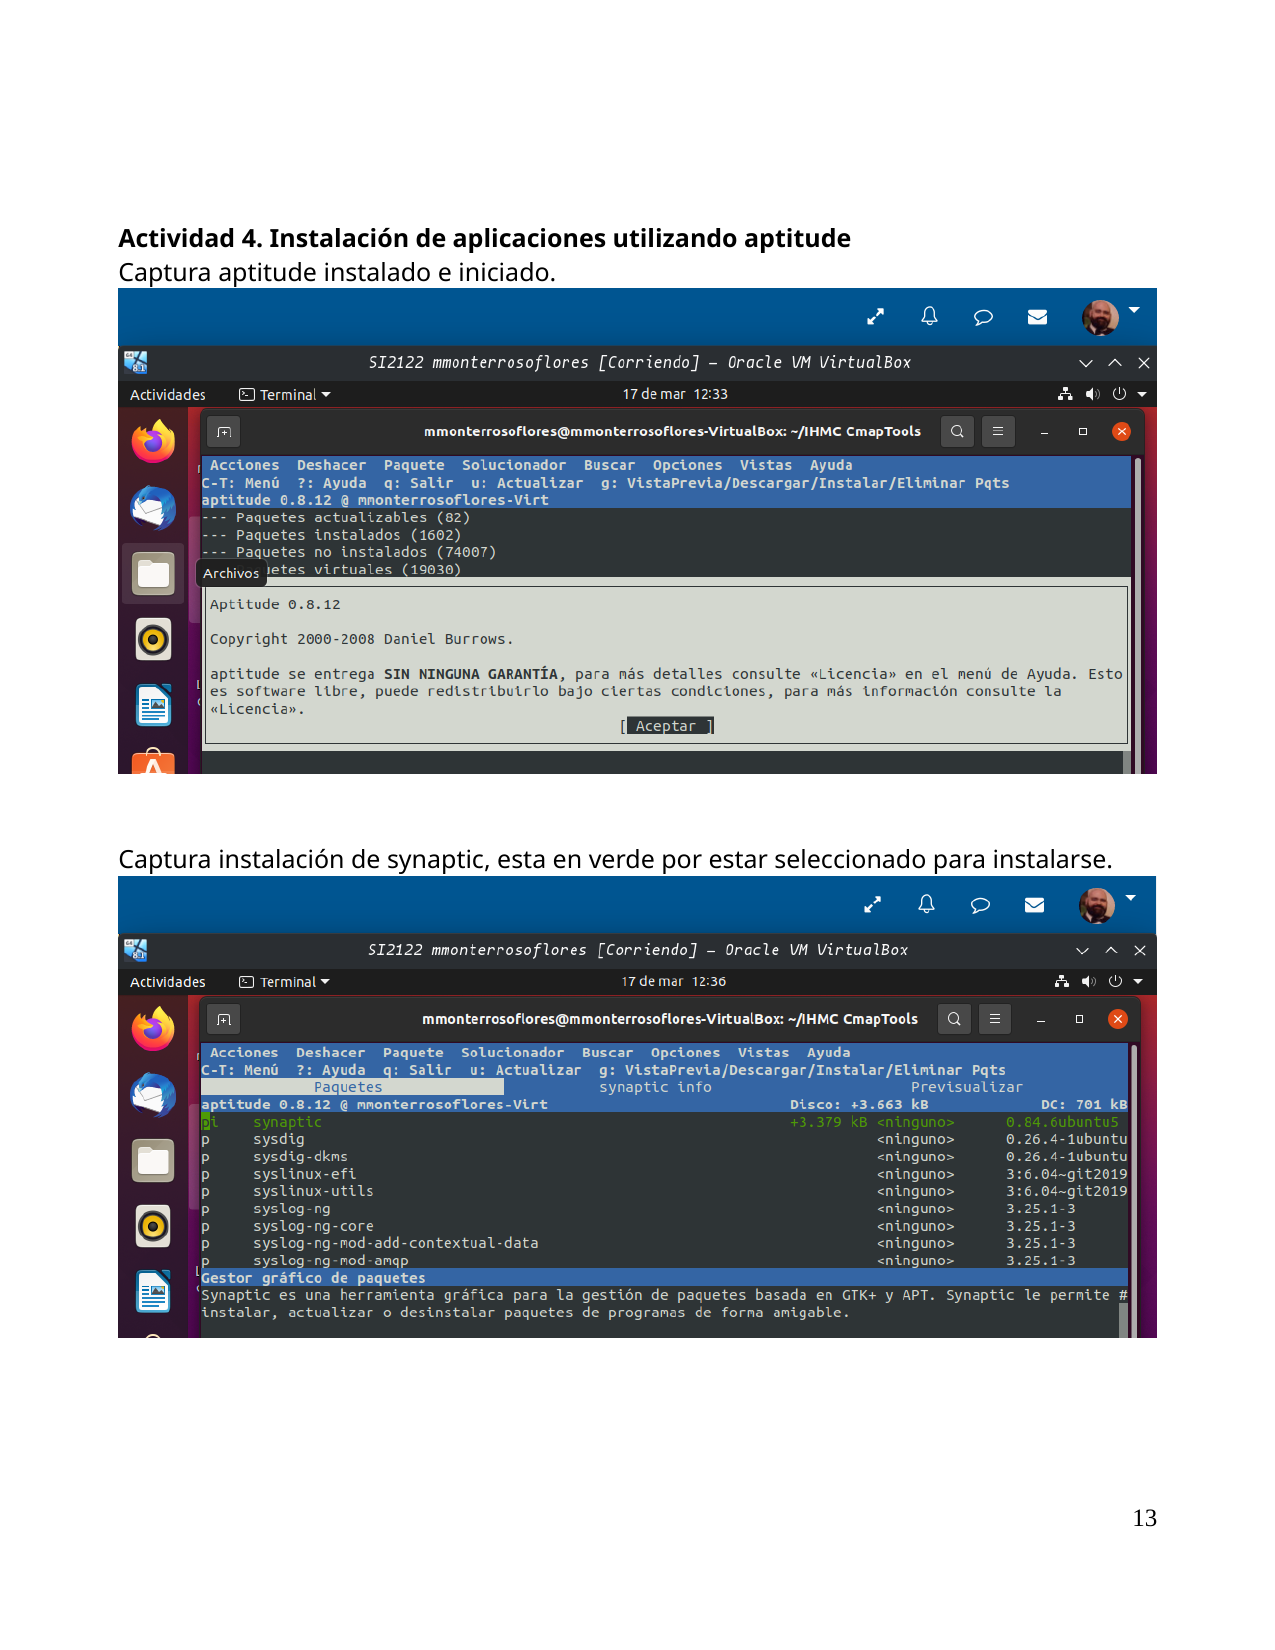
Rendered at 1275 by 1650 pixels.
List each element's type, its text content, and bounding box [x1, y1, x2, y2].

table_header [118, 774, 1157, 808]
text Captura aptitude instalado e iniciado. [118, 254, 1157, 288]
picture [118, 876, 1157, 1338]
text Actividad 4. Instalación de aplicaciones utilizando aptitude [118, 220, 1157, 254]
text Captura instalación de synaptic, esta en verde por estar seleccionado para instalarse. [118, 842, 1157, 876]
picture [118, 288, 1157, 774]
table_header [118, 1338, 1157, 1372]
